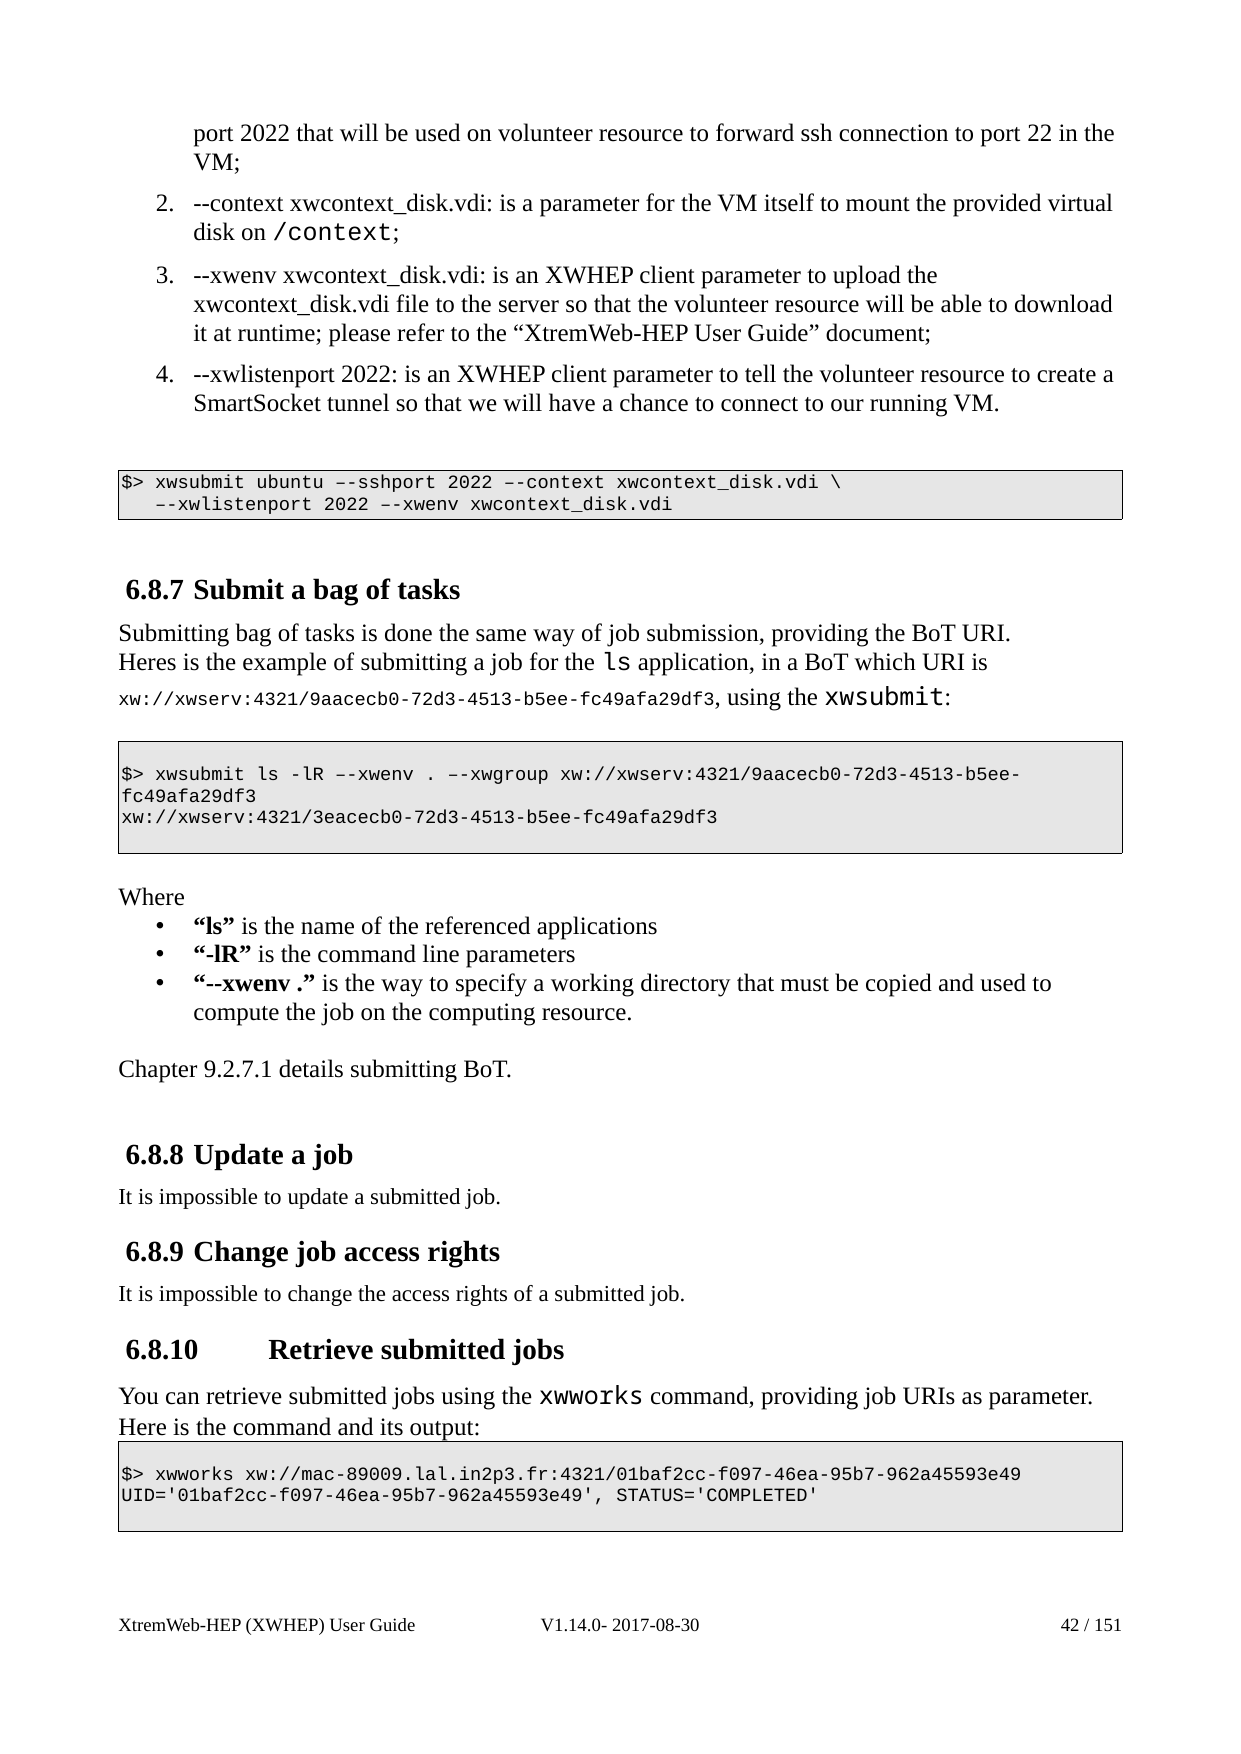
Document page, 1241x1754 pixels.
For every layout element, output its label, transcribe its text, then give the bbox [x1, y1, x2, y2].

subtitle Change job access rights [118, 1234, 1122, 1268]
list port 2022 that will be used on volunteer resource to forward ssh connection to port 22 in the VM; [156, 118, 1122, 176]
text Where [118, 882, 1122, 911]
text UID='01baf2cc-f097-46ea-95b7-962a45593e49', STATUS='COMPLETED' [119, 1483, 1122, 1504]
text It is impossible to change the access rights of a submitted job. [118, 1280, 1122, 1307]
text $> xwworks xw://mac-89009.lal.in2p3.fr:4321/01baf2cc-f097-46ea-95b7-962a45593e49 [119, 1462, 1122, 1483]
list --context xwcontext_disk.vdi: is a parameter for the VM itself to mount the provided virtual disk on /context; [156, 188, 1122, 248]
text Submitting bag of tasks is done the same way of job submission, providing the BoT URI. [118, 618, 1122, 647]
list --xwlistenport 2022: is an XWHEP client parameter to tell the volunteer resource to create a SmartSocket tunnel so that we will have a chance to connect to our running VM. [156, 359, 1122, 416]
subtitle Submit a bag of tasks [118, 572, 1122, 606]
list --xwenv xwcontext_disk.vdi: is an XWHEP client parameter to upload the xwcontext_disk.vdi file to the server so that the volunteer resource will be able to download it at runtime; please refer to the “XtremWeb-HEP User Guide” document; [156, 260, 1122, 346]
list “ls” is the name of the referenced applications [156, 911, 1122, 939]
list “-lR” is the command line parameters [156, 939, 1122, 968]
text $> xwsubmit ls -lR –-xwenv . –-xwgroup xw://xwserv:4321/9aacecb0-72d3-4513-b5ee-fc49afa29df3 xw://xwserv:4321/3eacecb0-72d3-4513-b5ee-fc49afa29df3 [119, 762, 1122, 826]
text –-xwlistenport 2022 –-xwenv xwcontext_disk.vdi [119, 491, 1122, 519]
text It is impossible to update a submitted job. [118, 1183, 1122, 1209]
text Heres is the example of submitting a job for the ls application, in a BoT which URI is xw://xwserv:4321/9aacecb0-72d3-4513-b5ee-fc49afa29df3, using the xwsubmit: [118, 647, 1122, 712]
subtitle Retrieve submitted jobs [118, 1332, 1122, 1365]
subtitle Update a job [118, 1137, 1122, 1171]
text You can retrieve submitted jobs using the xwworks command, providing job URIs as parameter. Here is the command and its output: [118, 1378, 1122, 1441]
text Chapter 9.2.7.1 details submitting BoT. [118, 1054, 1122, 1083]
text $> xwsubmit ubuntu –-sshport 2022 –-context xwcontext_disk.vdi \ [119, 471, 1122, 491]
list “--xwenv .” is the way to specify a working directory that must be copied and used to compute the job on the computing resource. [156, 968, 1122, 1026]
